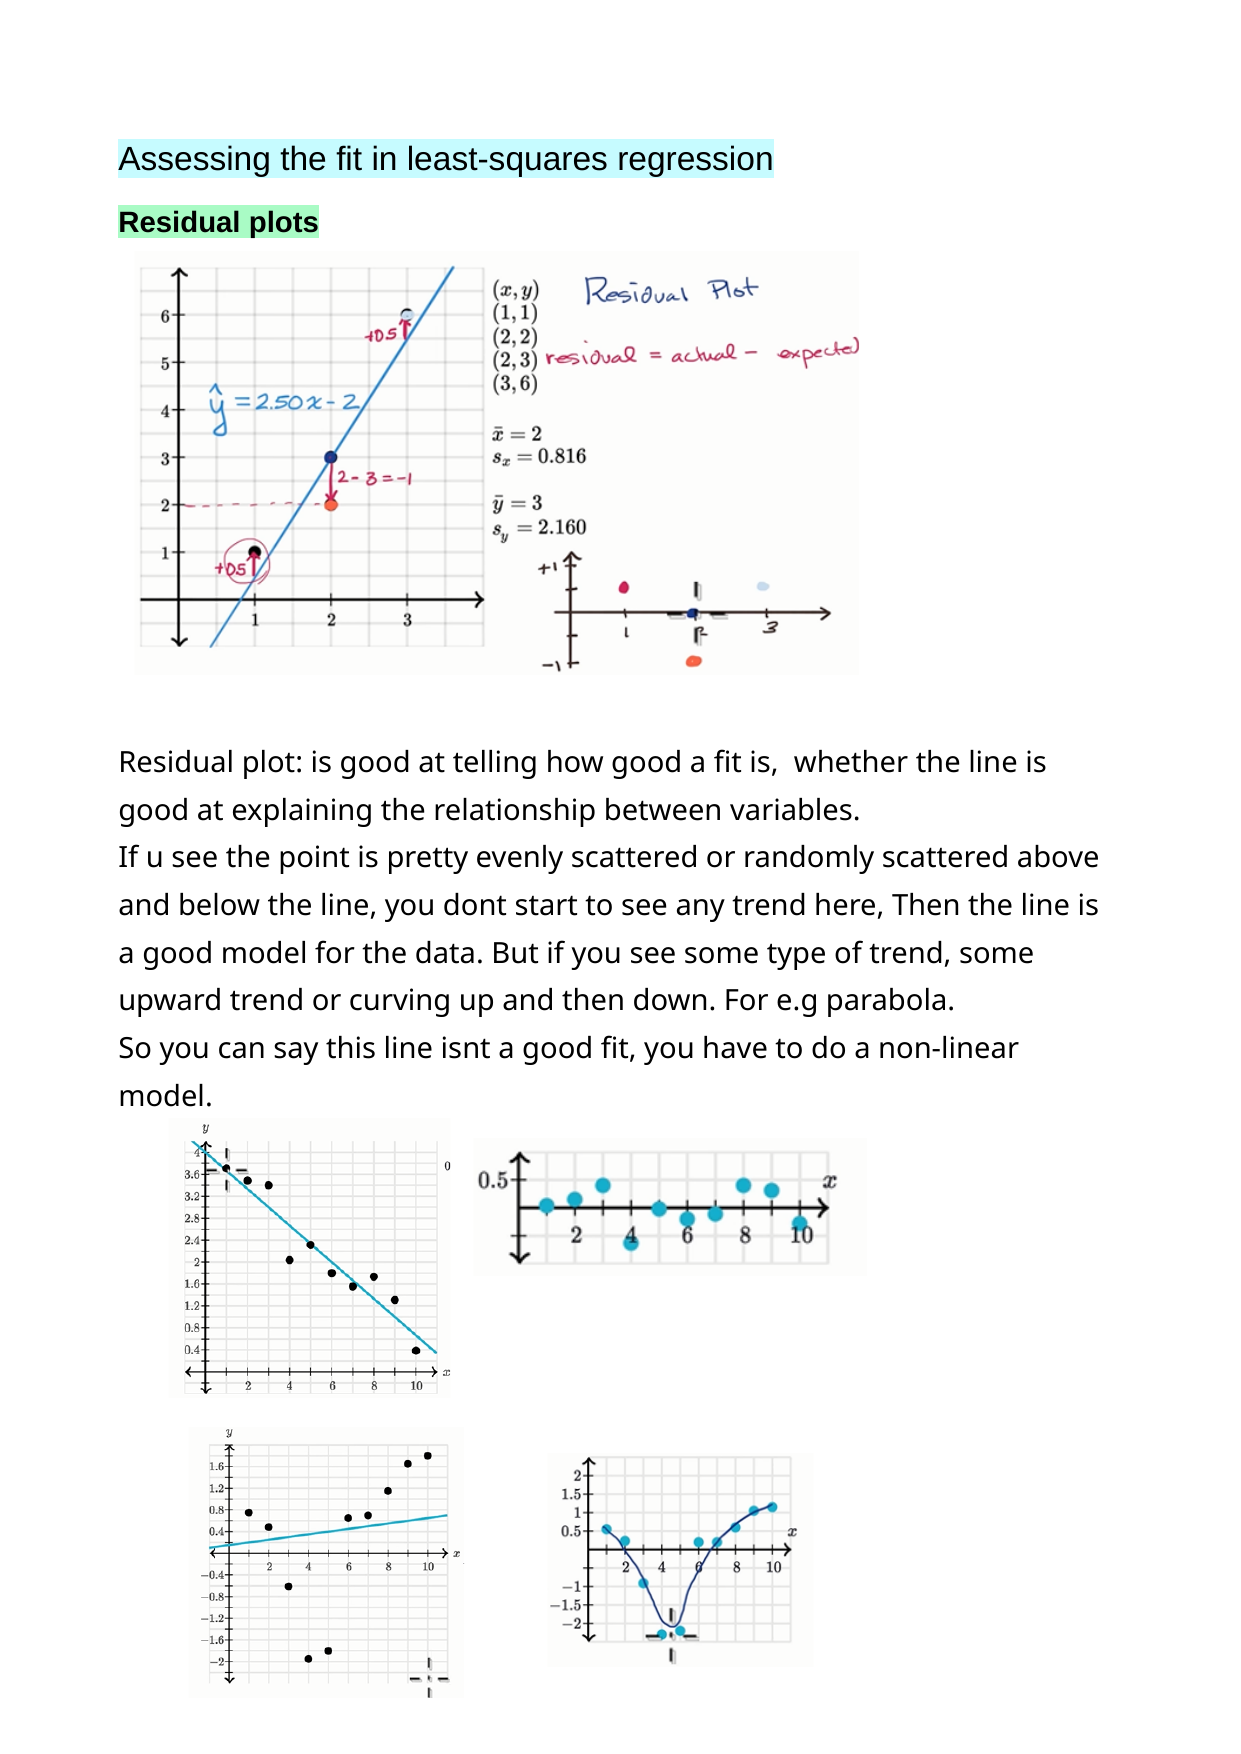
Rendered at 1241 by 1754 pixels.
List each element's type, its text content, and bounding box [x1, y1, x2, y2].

subtitle Assessing the fit in least-squares regression [774, 139, 1122, 178]
picture [547, 1453, 814, 1667]
text Residual plot: is good at telling how good a fit is, whether the line is good at explaining the relationship between variables. [118, 742, 1122, 829]
picture [188, 1427, 465, 1698]
text So you can say this line isnt a good fit, you have to do a non-linear model. [118, 1027, 1122, 1114]
picture [473, 1138, 867, 1276]
picture [134, 251, 860, 675]
subtitle Residual plots [319, 205, 1122, 238]
text If u see the point is pretty evenly scattered or randomly scattered above and below the line, you dont start to see any trend here, Then the line is a good model for the data. But if you see some type of trend, some upward trend or curving up and then down. For e.g parabola. [118, 837, 1122, 1019]
picture [168, 1118, 451, 1398]
